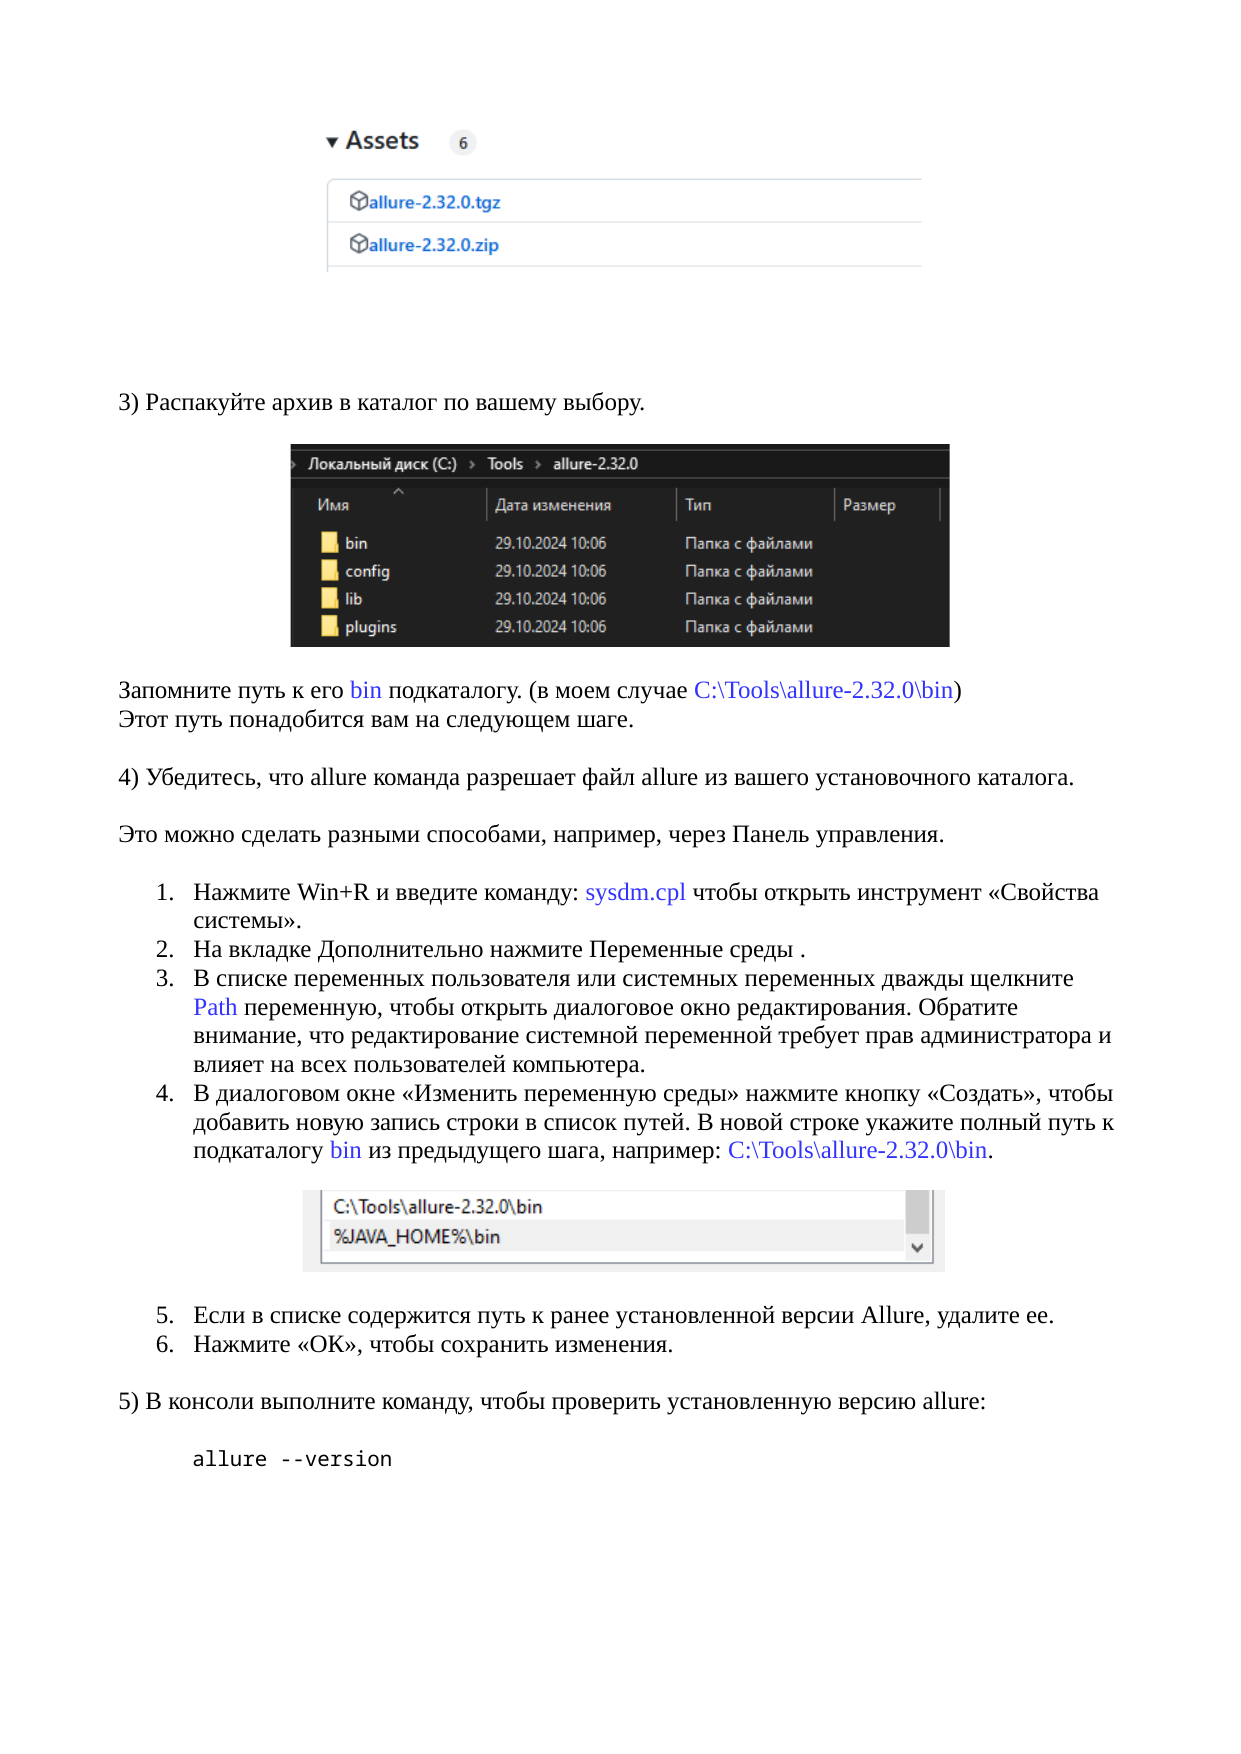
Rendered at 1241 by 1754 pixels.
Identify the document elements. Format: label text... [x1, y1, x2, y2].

text Запомните путь к его bin подкаталогу. (в моем случае C:\Tools\allure-2.32.0\bin) [118, 675, 1122, 704]
list В списке переменных пользователя или системных переменных дважды щелкните Path переменную, чтобы открыть диалоговое окно редактирования. Обратите внимание, что редактирование системной переменной требует прав администратора и влияет на всех пользователей компьютера. [156, 963, 1122, 1078]
list Нажмите Win+R и введите команду: sysdm.cpl чтобы открыть инструмент «Свойства системы». [156, 877, 1122, 934]
text Это можно сделать разными способами, например, через Панель управления. [118, 819, 1122, 848]
text 4) Убедитесь, что allure команда разрешает файл allure из вашего установочного каталога. [118, 762, 1122, 790]
text 5) В консоли выполните команду, чтобы проверить установленную версию allure: [118, 1386, 1122, 1415]
list Если в списке содержится путь к ранее установленной версии Allure, удалите ее. [156, 1300, 1122, 1329]
list Нажмите «ОК», чтобы сохранить изменения. [156, 1329, 1122, 1358]
text Этот путь понадобится вам на следующем шаге. [118, 704, 1122, 733]
picture [290, 444, 950, 647]
picture [302, 1190, 945, 1272]
text allure --version [192, 1444, 1122, 1472]
text 3) Распакуйте архив в каталог по вашему выбору. [118, 387, 1122, 415]
list На вкладке Дополнительно нажмите Переменные среды . [156, 934, 1122, 963]
picture [318, 118, 922, 272]
list В диалоговом окне «Изменить переменную среды» нажмите кнопку «Создать», чтобы добавить новую запись строки в список путей. В новой строке укажите полный путь к подкаталогу bin из предыдущего шага, например: C:\Tools\allure-2.32.0\bin. [156, 1078, 1122, 1164]
